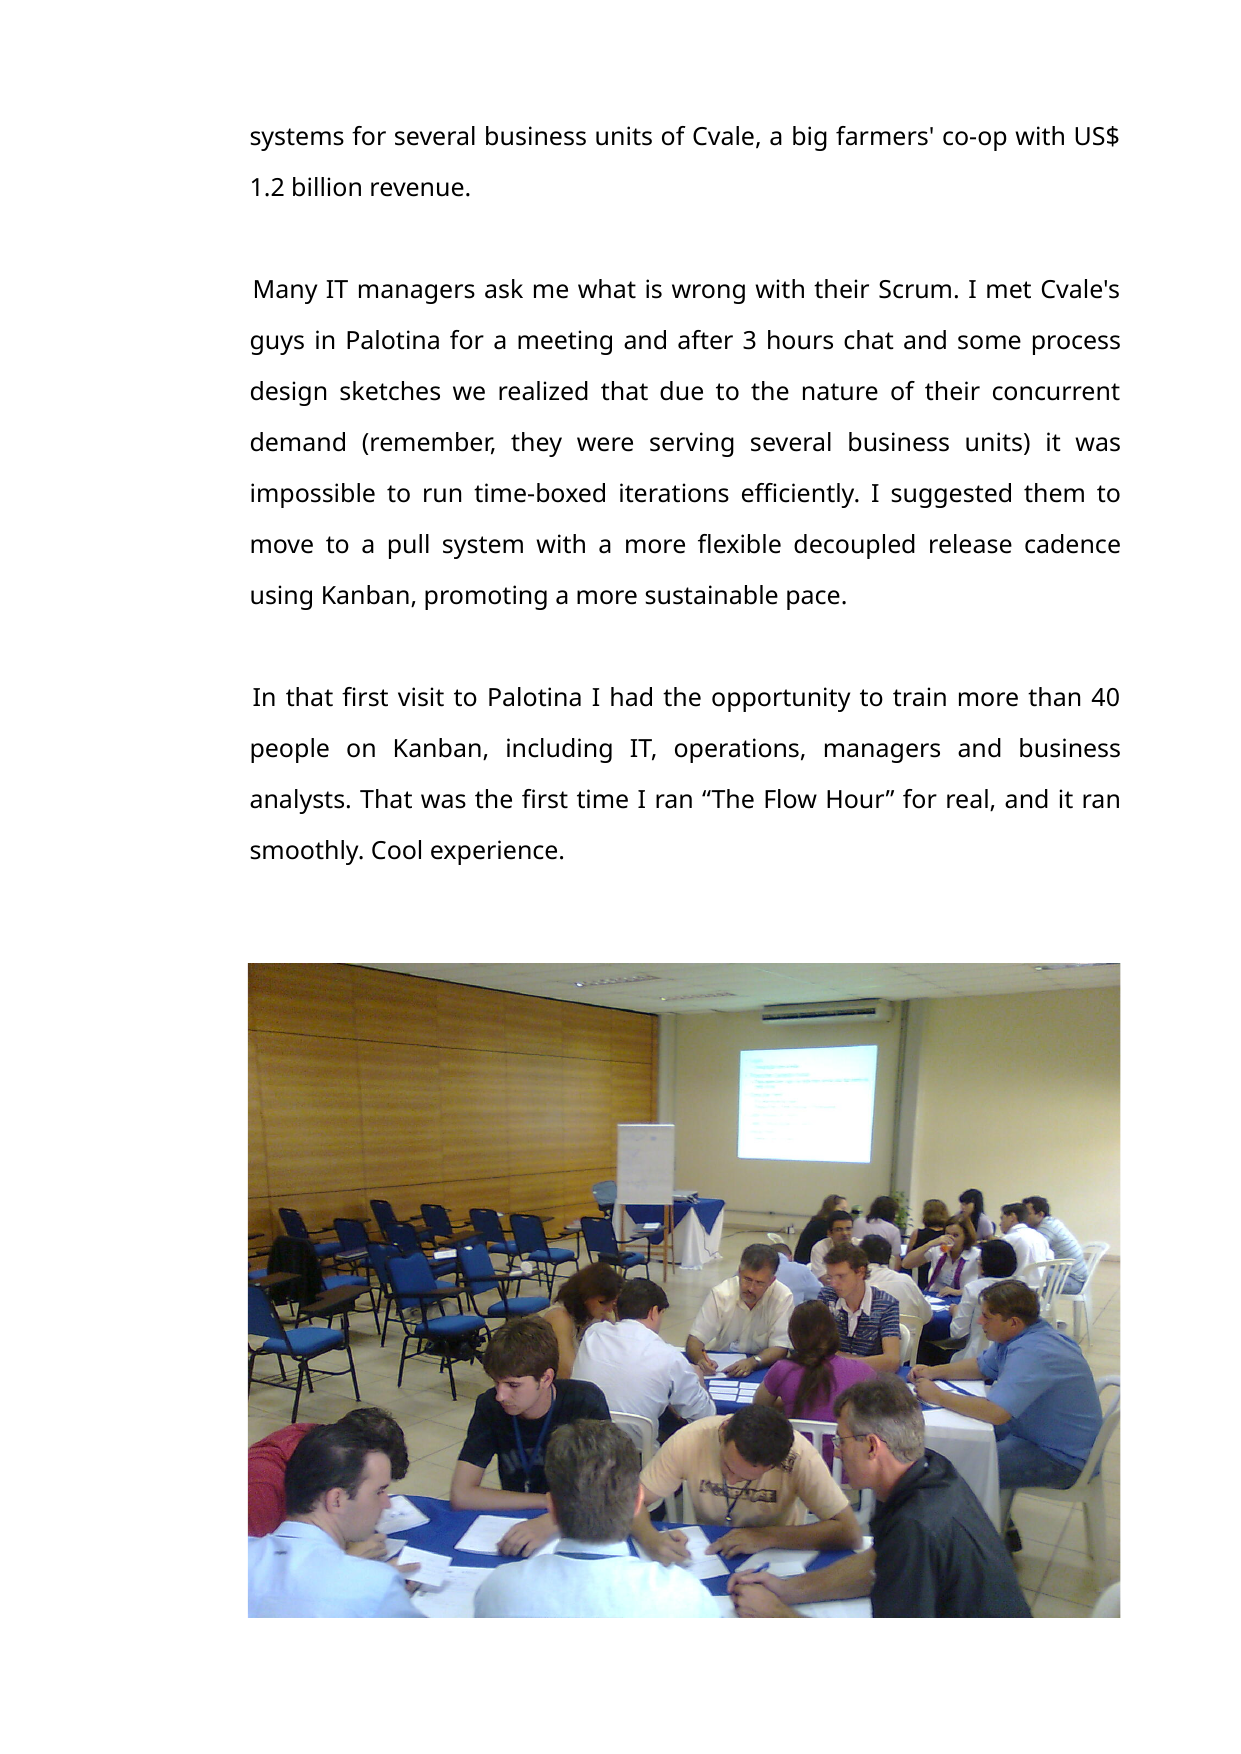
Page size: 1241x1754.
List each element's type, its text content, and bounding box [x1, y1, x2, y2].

text systems for several business units of Cvale, a big farmers' co-op with US$ 1.2 billion revenue. [249, 118, 1122, 203]
picture [247, 963, 1121, 1618]
text In that first visit to Palotina I had the opportunity to train more than 40 people on Kanban, including IT, operations, managers and business analysts. That was the first time I ran “The Flow Hour” for real, and it ran smoothly. Cool experience. [249, 679, 1122, 867]
text Many IT managers ask me what is wrong with their Scrum. I met Cvale's guys in Palotina for a meeting and after 3 hours chat and some process design sketches we realized that due to the nature of their concurrent demand (remember, they were serving several business units) it was impossible to run time-boxed iterations efficiently. I suggested them to move to a pull system with a more flexible decoupled release cadence using Kanban, promoting a more sustainable pace. [249, 271, 1122, 612]
